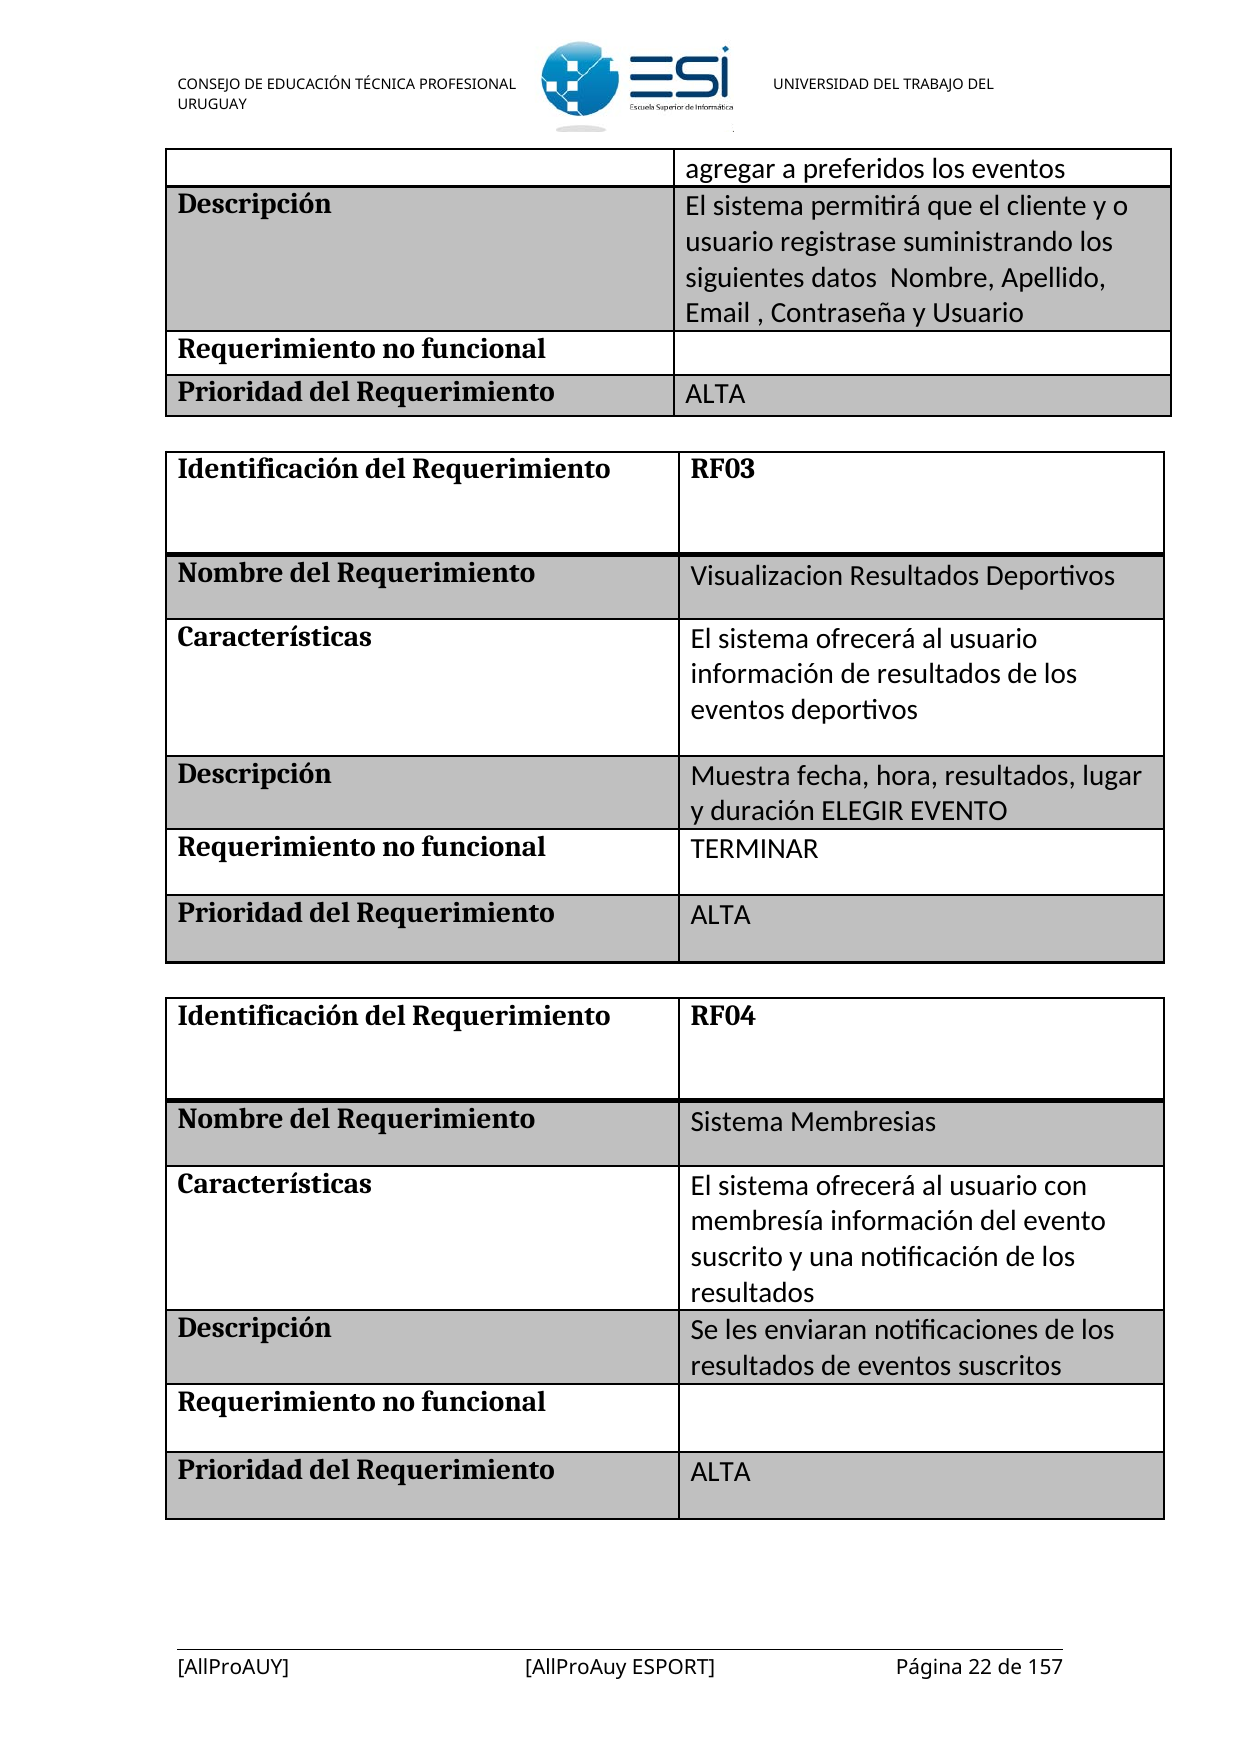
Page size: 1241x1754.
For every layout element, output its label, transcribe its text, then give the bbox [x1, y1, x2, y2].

table_cell Descripción [167, 1311, 678, 1383]
table_cell El sistema ofrecerá al usuario con membresía información del evento suscrito y una notificación de los resultados [680, 1167, 1163, 1309]
table_header RF04 [680, 999, 1163, 1098]
table_cell Prioridad del Requerimiento [167, 376, 673, 415]
table_cell Prioridad del Requerimiento [167, 896, 678, 961]
table_cell Se les enviaran notificaciones de los resultados de eventos suscritos [680, 1311, 1163, 1383]
table_cell agregar a preferidos los eventos [675, 150, 1170, 185]
table_cell Requerimiento no funcional [167, 1385, 678, 1451]
table_cell TERMINAR [680, 830, 1163, 894]
table_cell Requerimiento no funcional [167, 332, 673, 373]
table_cell Prioridad del Requerimiento [167, 1453, 678, 1518]
table_cell Descripción [167, 188, 673, 330]
table_cell Características [167, 620, 678, 755]
table_cell Descripción [167, 757, 678, 828]
table_cell Sistema Membresias [680, 1103, 1163, 1165]
table_cell Requerimiento no funcional [167, 830, 678, 894]
table_cell [675, 332, 1170, 373]
table_cell El sistema permitirá que el cliente y o usuario registrase suministrando los siguientes datos Nombre, Apellido, Email , Contraseña y Usuario [675, 188, 1170, 330]
table_header Identificación del Requerimiento [167, 453, 678, 552]
table_cell Visualizacion Resultados Deportivos [680, 557, 1163, 618]
table_cell [680, 1385, 1163, 1451]
table_cell [167, 150, 673, 185]
table_cell Muestra fecha, hora, resultados, lugar y duración ELEGIR EVENTO [680, 757, 1163, 828]
table_header Identificación del Requerimiento [167, 999, 678, 1098]
table_cell Características [167, 1167, 678, 1309]
table_cell ALTA [680, 896, 1163, 961]
table_cell Nombre del Requerimiento [167, 1103, 678, 1165]
picture [534, 39, 734, 132]
table_cell ALTA [675, 376, 1170, 415]
table_cell El sistema ofrecerá al usuario información de resultados de los eventos deportivos [680, 620, 1163, 755]
table_cell Nombre del Requerimiento [167, 557, 678, 618]
table_header RF03 [680, 453, 1163, 552]
table_cell ALTA [680, 1453, 1163, 1518]
